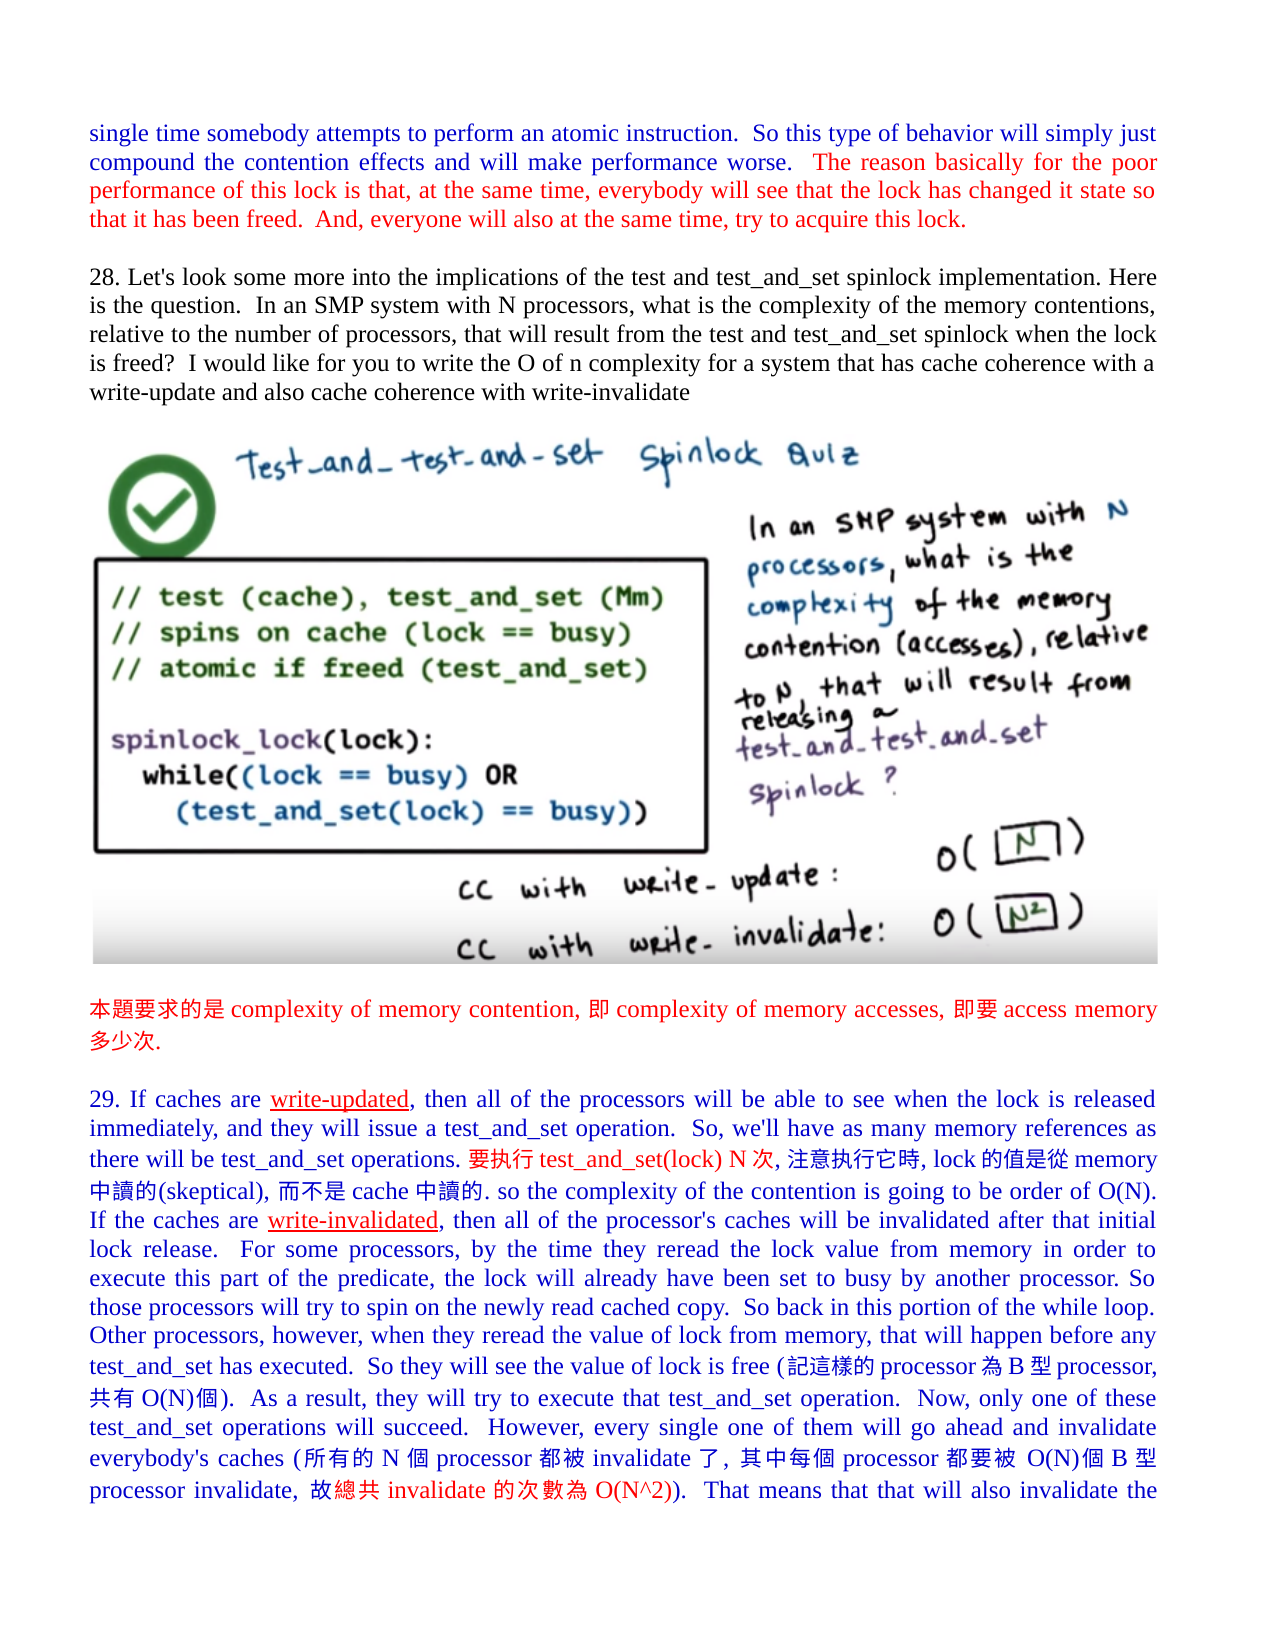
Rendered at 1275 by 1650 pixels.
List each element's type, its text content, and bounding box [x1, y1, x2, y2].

text 28. Let's look some more into the implications of the test and test_and_set spinlock implementation. Here is the question. In an SMP system with N processors, what is the complexity of the memory contentions, relative to the number of processors, that will result from the test and test_and_set spinlock when the lock is freed? I would like for you to write the O of n complexity for a system that has cache coherence with a write-update and also cache coherence with write-invalidate [89, 262, 1158, 406]
text 本題要求的是complexity of memory contention, 即complexity of memory accesses, 即要access memory多少次. [89, 992, 1158, 1056]
text 29. If caches are write-updated, then all of the processors will be able to see when the lock is released immediately, and they will issue a test_and_set operation. So, we'll have as many memory references as there will be test_and_set operations. 要执行test_and_set(lock) N次, 注意执行它時, lock的值是從memory中讀的(skeptical), 而不是cache中讀的. so the complexity of the contention is going to be order of O(N). If the caches are write-invalidated, then all of the processor's caches will be invalidated after that initial lock release. For some processors, by the time they reread the lock value from memory in order to execute this part of the predicate, the lock will already have been set to busy by another processor. So those processors will try to spin on the newly read cached copy. So back in this portion of the while loop. Other processors, however, when they reread the value of lock from memory, that will happen before any test_and_set has executed. So they will see the value of lock is free (記這樣的processor為B型processor, 共有O(N)個). As a result, they will try to execute that test_and_set operation. Now, only one of these test_and_set operations will succeed. However, every single one of them will go ahead and invalidate everybody's caches (所有的N個processor都被invalidate了, 其中每個processor都要被 O(N)個B型processor invalidate, 故總共invalidate的次數為O(N^2)). That means that that will also invalidate the [89, 1084, 1158, 1504]
list single time somebody attempts to perform an atomic instruction. So this type of behavior will simply just compound the contention effects and will make performance worse. The reason basically for the poor performance of this lock is that, at the same time, everybody will see that the lock has changed it state so that it has been freed. And, everyone will also at the same time, try to acquire this lock. [89, 118, 1158, 233]
picture [89, 434, 1158, 964]
